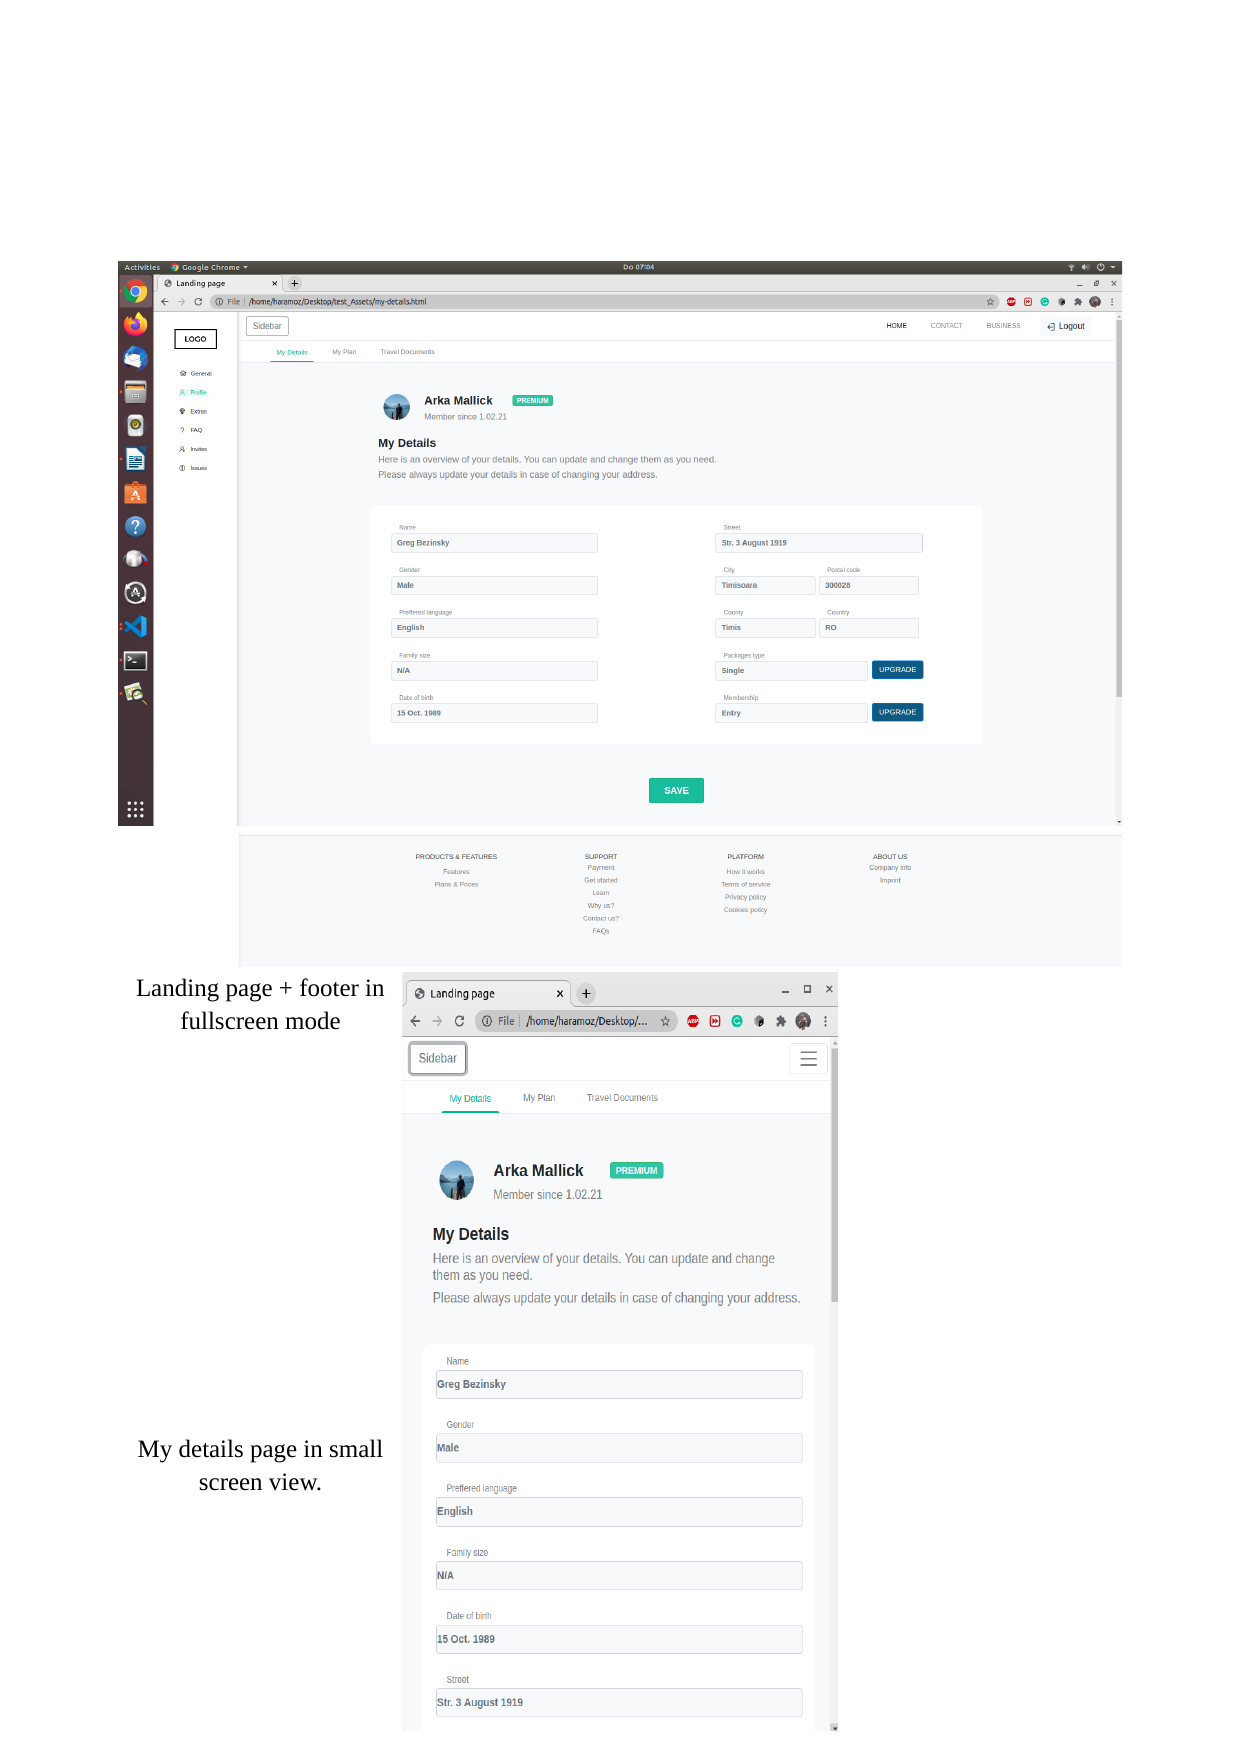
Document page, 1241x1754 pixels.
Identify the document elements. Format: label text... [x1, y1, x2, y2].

text [838, 1434, 1122, 1496]
picture [238, 834, 1123, 967]
picture [118, 261, 1123, 826]
text [838, 973, 1122, 1034]
text My details page in small screen view. [118, 1434, 402, 1496]
text Landing page + footer in fullscreen mode [118, 973, 402, 1034]
picture [402, 972, 838, 1731]
